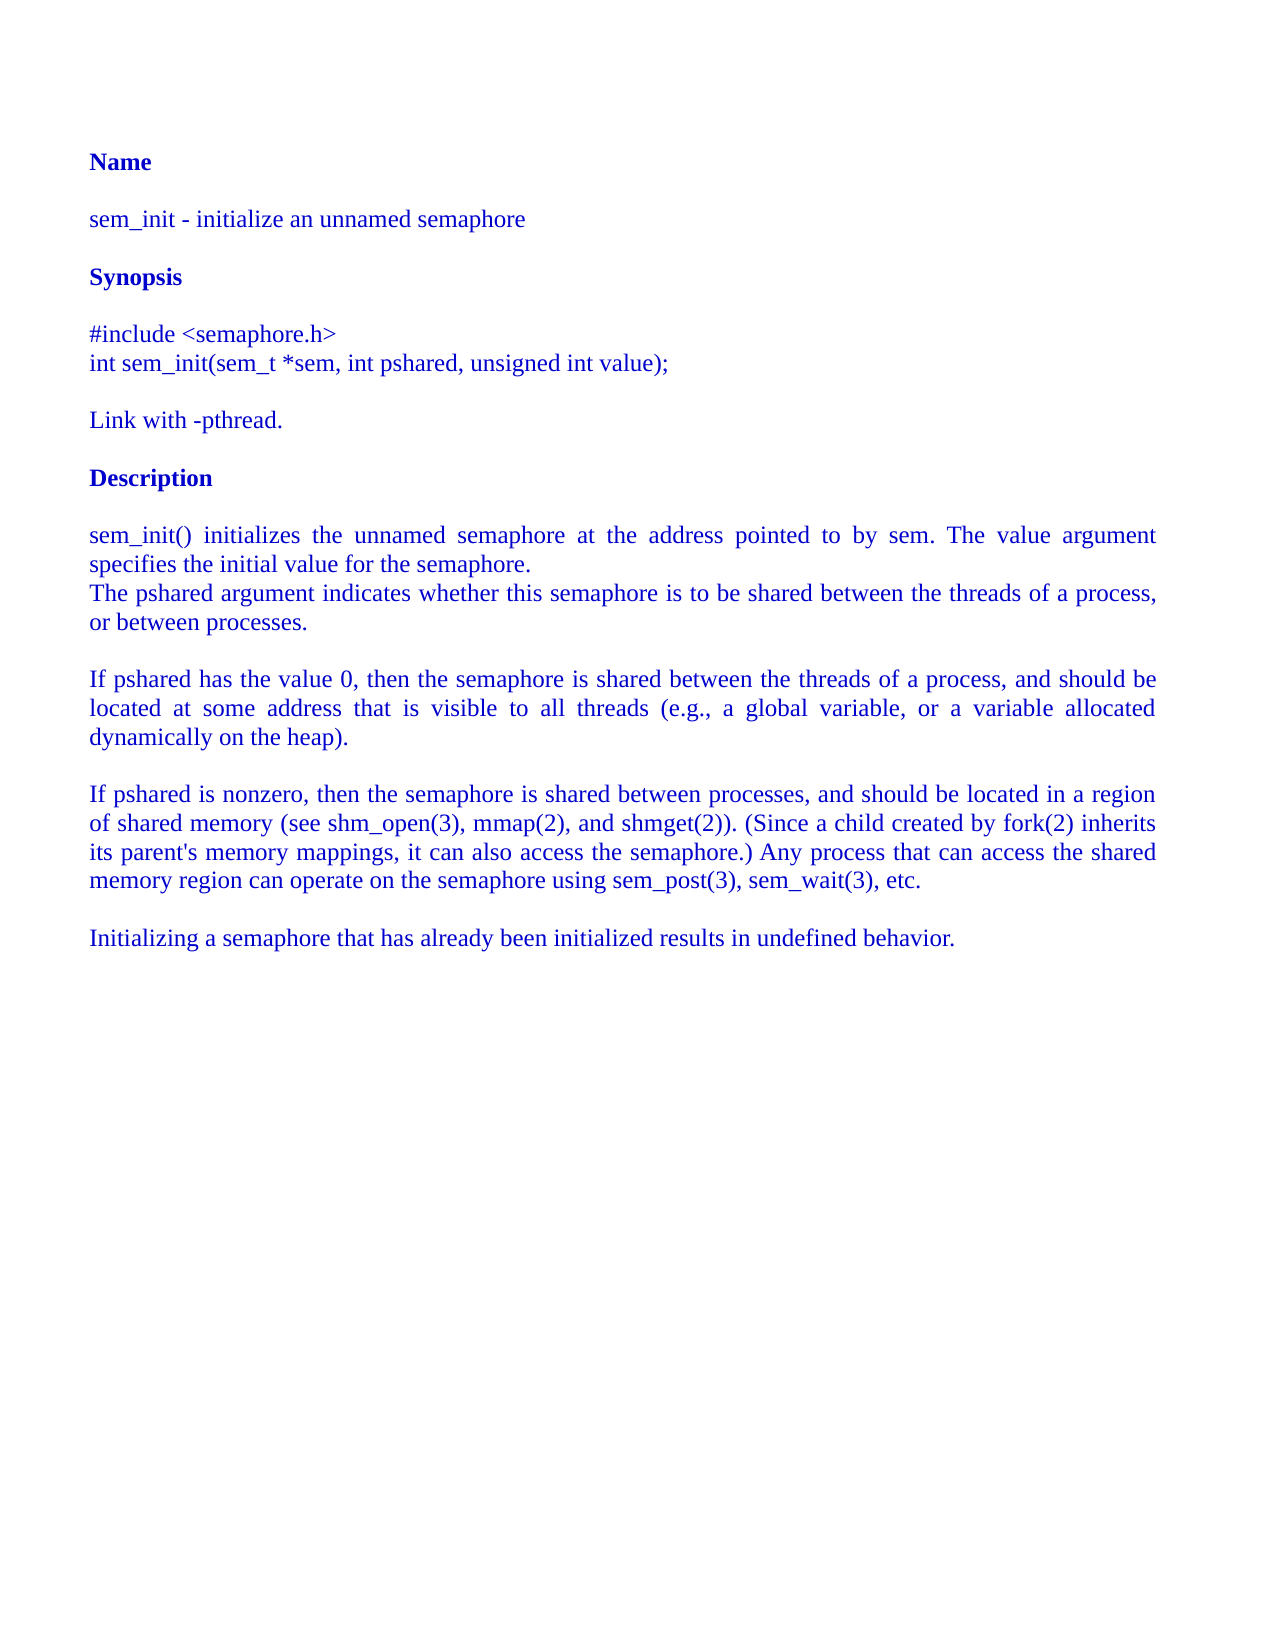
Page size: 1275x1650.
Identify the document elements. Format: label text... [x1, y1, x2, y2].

text int sem_init(sem_t *sem, int pshared, unsigned int value); [89, 348, 1158, 377]
text Description [89, 463, 1158, 492]
text sem_init - initialize an unnamed semaphore [89, 204, 1158, 233]
text Synopsis [89, 262, 1158, 291]
text Link with -pthread. [89, 406, 1158, 434]
text sem_init() initializes the unnamed semaphore at the address pointed to by sem. The value argument specifies the initial value for the semaphore. [89, 521, 1158, 578]
text If pshared has the value 0, then the semaphore is shared between the threads of a process, and should be located at some address that is visible to all threads (e.g., a global variable, or a variable allocated dynamically on the heap). [89, 664, 1158, 751]
text Initializing a semaphore that has already been initialized results in undefined behavior. [89, 923, 1158, 952]
text If pshared is nonzero, then the semaphore is shared between processes, and should be located in a region of shared memory (see shm_open(3), mmap(2), and shmget(2)). (Since a child created by fork(2) inherits its parent's memory mappings, it can also access the semaphore.) Any process that can access the shared memory region can operate on the semaphore using sem_post(3), sem_wait(3), etc. [89, 779, 1158, 894]
text Name [89, 147, 1158, 176]
text #include <semaphore.h> [89, 319, 1158, 348]
text The pshared argument indicates whether this semaphore is to be shared between the threads of a process, or between processes. [89, 578, 1158, 636]
